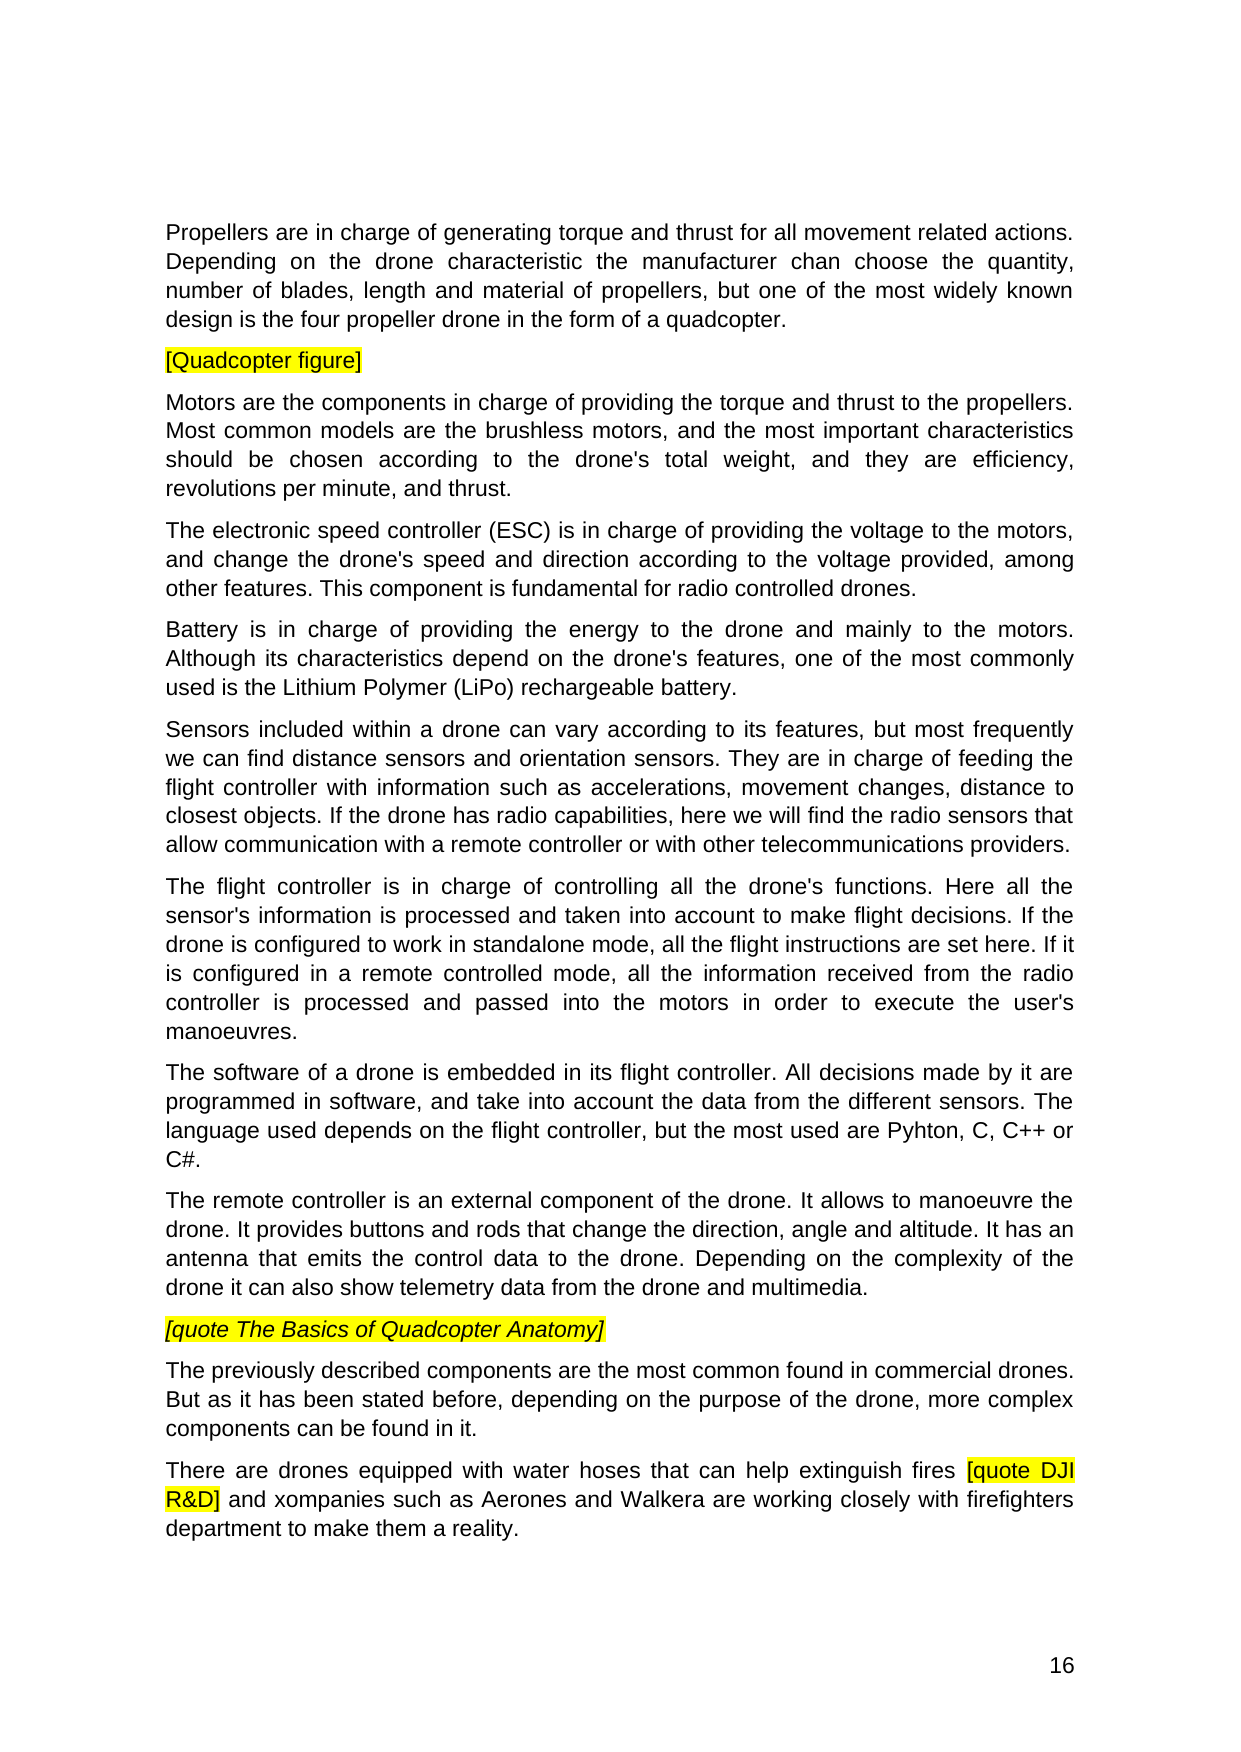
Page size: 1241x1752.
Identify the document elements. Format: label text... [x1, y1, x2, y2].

text [quote The Basics of Quadcopter Anatomy] [165, 1316, 1075, 1342]
text The software of a drone is embedded in its flight controller. All decisions made by it are programmed in software, and take into account the data from the different sensors. The language used depends on the flight controller, but the most used are Pyhton, C, C++ or C#. [165, 1059, 1075, 1172]
text Battery is in charge of providing the energy to the drone and mainly to the motors. Although its characteristics depend on the drone's features, one of the most commonly used is the Lithium Polymer (LiPo) rechargeable battery. [165, 616, 1075, 700]
text [Quadcopter figure] [165, 347, 1075, 373]
text Motors are the components in charge of providing the torque and thrust to the propellers. Most common models are the brushless motors, and the most important characteristics should be chosen according to the drone's total weight, and they are efficiency, revolutions per minute, and thrust. [165, 388, 1075, 502]
text The previously described components are the most common found in commercial drones. But as it has been stated before, depending on the purpose of the drone, more complex components can be found in it. [165, 1357, 1075, 1441]
text The remote controller is an external component of the drone. It allows to manoeuvre the drone. It provides buttons and rods that change the direction, angle and altitude. It has an antenna that emits the control data to the drone. Depending on the complexity of the drone it can also show telemetry data from the drone and multimedia. [165, 1187, 1075, 1301]
text There are drones equipped with water hoses that can help extinguish fires [quote DJI R&D] and xompanies such as Aerones and Walkera are working closely with firefighters department to make them a reality. [165, 1457, 1075, 1541]
text The flight controller is in charge of controlling all the drone's functions. Here all the sensor's information is processed and taken into account to make flight decisions. If the drone is configured to work in standalone mode, all the flight instructions are set here. If it is configured in a remote controlled mode, all the information received from the radio controller is processed and passed into the motors in order to execute the user's manoeuvres. [165, 873, 1075, 1044]
text Sensors included within a drone can vary according to its features, but most frequently we can find distance sensors and orientation sensors. They are in charge of feeding the flight controller with information such as accelerations, movement changes, distance to closest objects. If the drone has radio capabilities, here we will find the radio sensors that allow communication with a remote controller or with other telecommunications providers. [165, 716, 1075, 858]
text The electronic speed controller (ESC) is in charge of providing the voltage to the motors, and change the drone's speed and direction according to the voltage provided, among other features. This component is fundamental for radio controlled drones. [165, 517, 1075, 601]
text Propellers are in charge of generating torque and thrust for all movement related actions. Depending on the drone characteristic the manufacturer chan choose the quantity, number of blades, length and material of propellers, but one of the most widely known design is the four propeller drone in the form of a quadcopter. [165, 219, 1075, 332]
